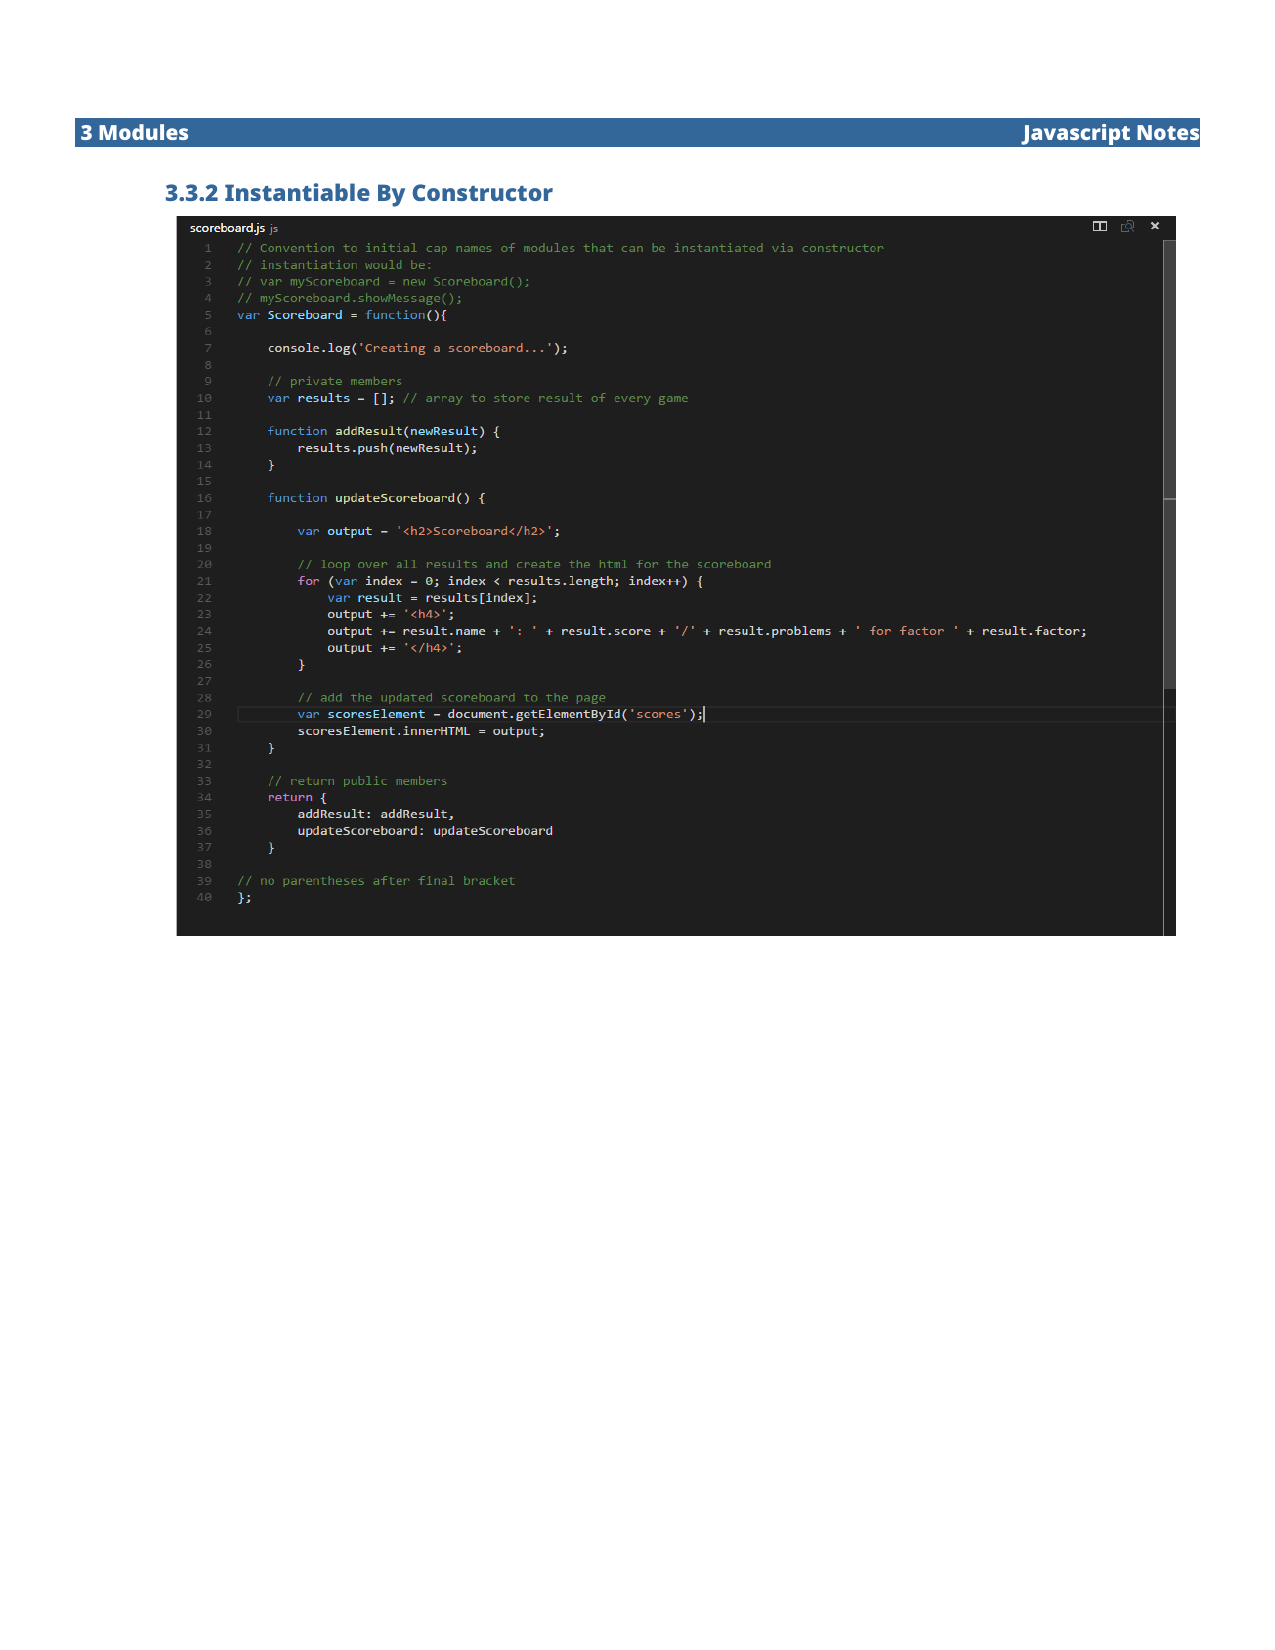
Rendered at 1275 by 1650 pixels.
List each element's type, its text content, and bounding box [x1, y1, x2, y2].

subtitle Instantiable By Constructor [75, 177, 1200, 208]
picture [176, 216, 1176, 936]
